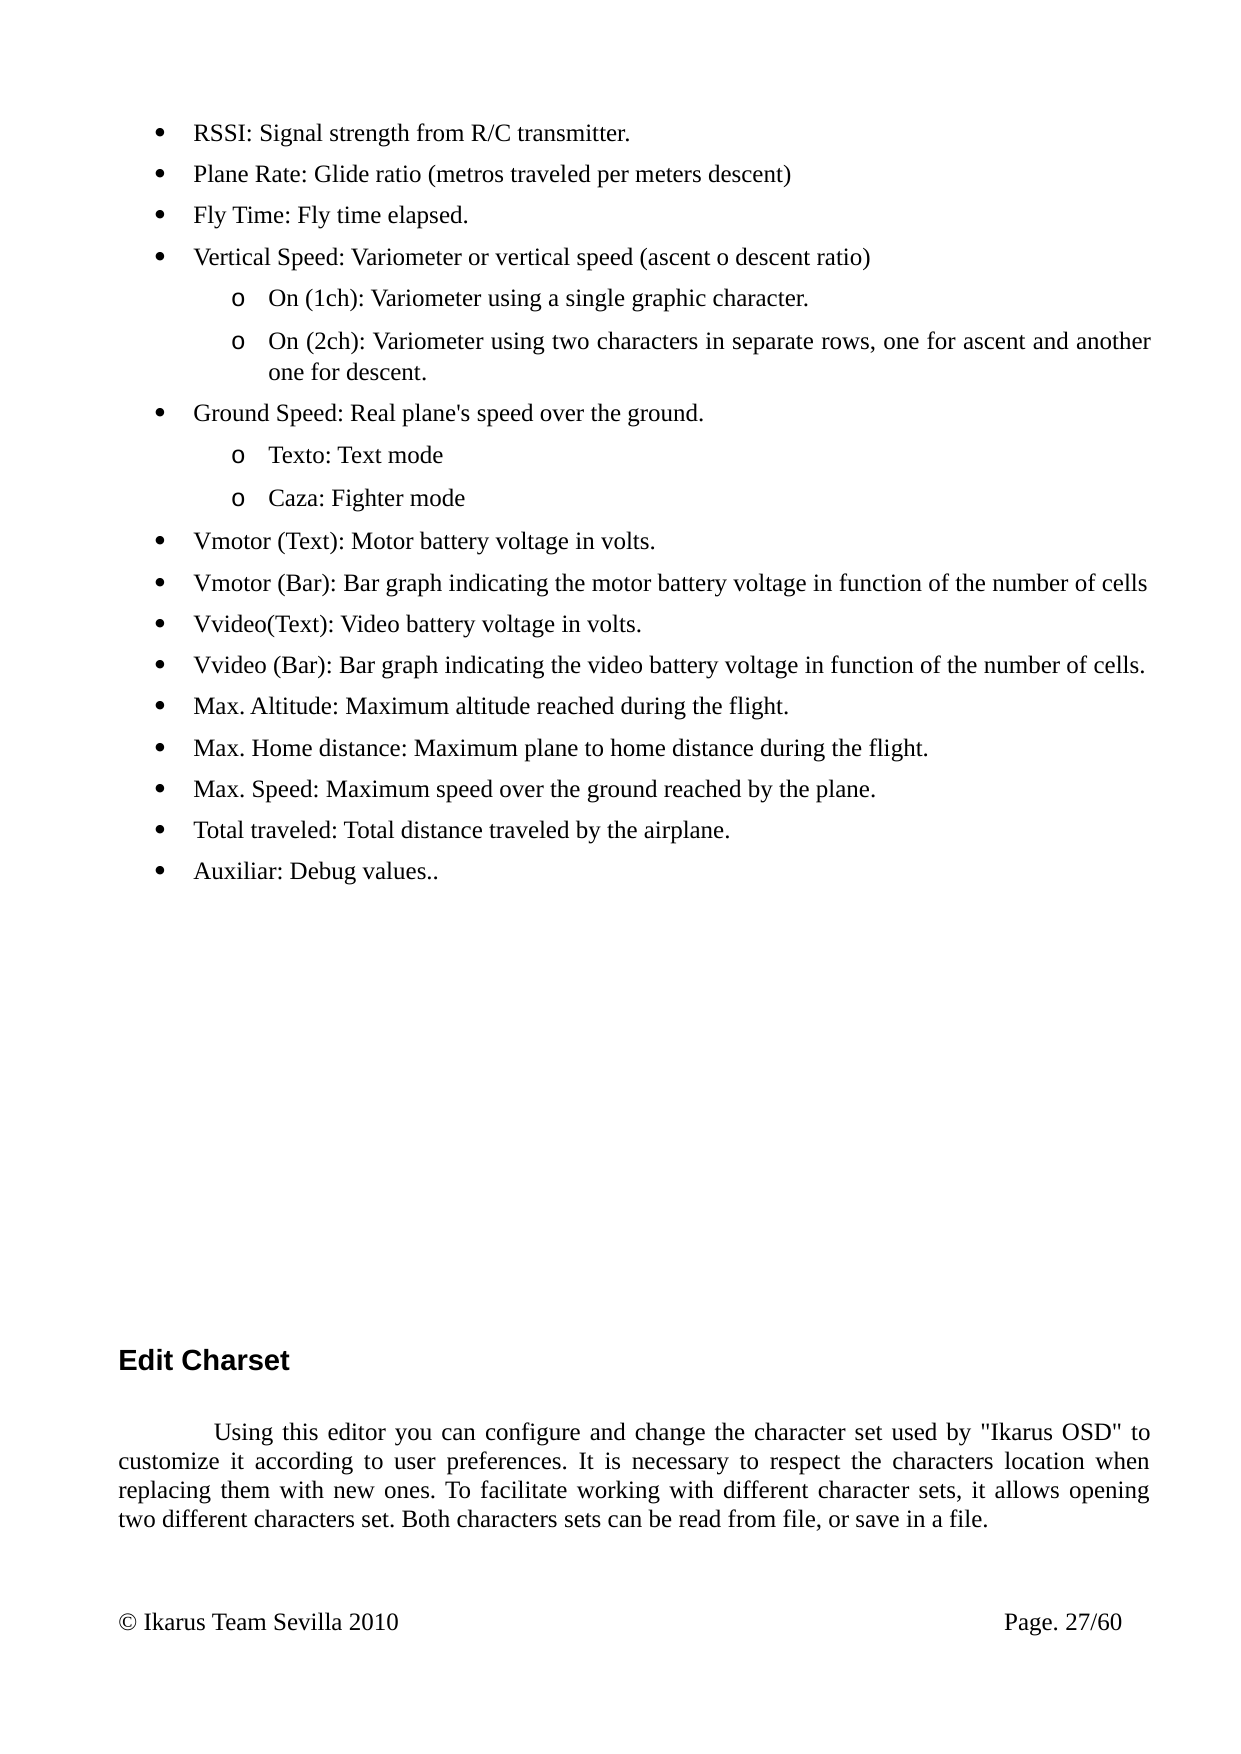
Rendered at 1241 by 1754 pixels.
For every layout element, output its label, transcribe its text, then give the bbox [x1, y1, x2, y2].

list Auxiliar: Debug values.. [156, 856, 1152, 885]
list On (1ch): Variometer using a single graphic character. [231, 283, 1152, 314]
list Vvideo(Text): Video battery voltage in volts. [156, 609, 1152, 638]
list On (2ch): Variometer using two characters in separate rows, one for ascent and another one for descent. [231, 326, 1152, 386]
list Ground Speed: Real plane's speed over the ground. [156, 398, 1152, 427]
list Fly Time: Fly time elapsed. [156, 201, 1152, 229]
list RSSI: Signal strength from R/C transmitter. [156, 118, 1152, 147]
list Vmotor (Text): Motor battery voltage in volts. [156, 526, 1152, 555]
list Max. Speed: Maximum speed over the ground reached by the plane. [156, 774, 1152, 803]
list Max. Home distance: Maximum plane to home distance during the flight. [156, 733, 1152, 761]
list Max. Altitude: Maximum altitude reached during the flight. [156, 691, 1152, 720]
list Plane Rate: Glide ratio (metros traveled per meters descent) [156, 159, 1152, 188]
text Using this editor you can configure and change the character set used by "Ikarus OSD" to customize it according to user preferences. It is necessary to respect the characters location when replacing them with new ones. To facilitate working with different character sets, it allows opening two different characters set. Both characters sets can be read from file, or save in a file. [118, 1417, 1152, 1532]
list Total traveled: Total distance traveled by the airplane. [156, 815, 1152, 844]
list Vmotor (Bar): Bar graph indicating the motor battery voltage in function of the number of cells [156, 568, 1152, 596]
list Vvideo (Bar): Bar graph indicating the video battery voltage in function of the number of cells. [156, 650, 1152, 679]
subtitle Edit Charset [118, 1343, 1152, 1376]
list Vertical Speed: Variometer or vertical speed (ascent o descent ratio) [156, 242, 1152, 271]
list Texto: Text mode [231, 440, 1152, 471]
list Caza: Fighter mode [231, 483, 1152, 514]
